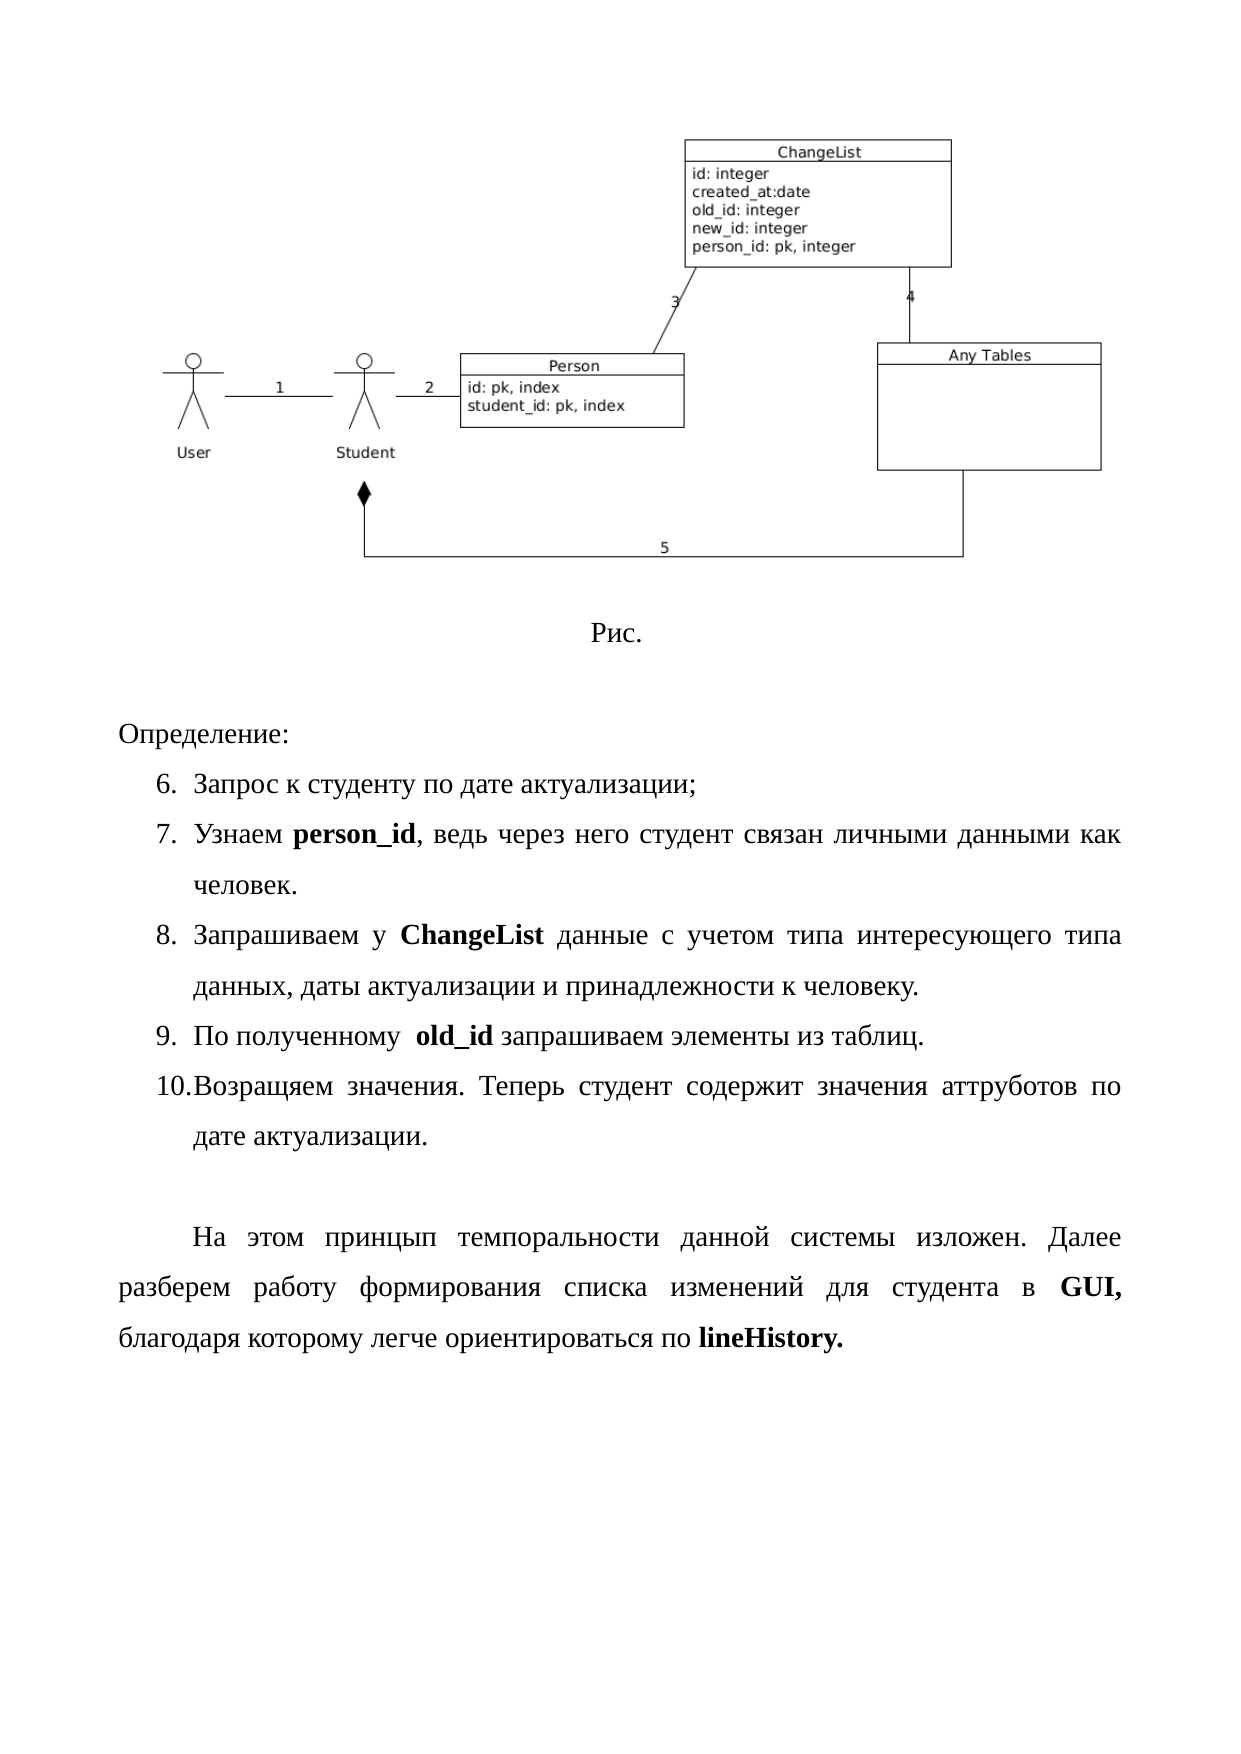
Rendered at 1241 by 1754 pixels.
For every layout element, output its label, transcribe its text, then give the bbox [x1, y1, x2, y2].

text На этом принцып темпоральности данной системы изложен. Далее разберем работу формирования списка изменений для студента в GUI, благодаря которому легче ориентироваться по lineHistory. [118, 1219, 1122, 1353]
list Запрос к студенту по дате актуализации; [156, 766, 1122, 800]
text Определение: [118, 716, 1122, 749]
list По полученному old_id запрашиваем элементы из таблиц. [156, 1018, 1122, 1051]
list Узнаем person_id, ведь через него студент связан личными данными как человек. [156, 817, 1122, 901]
text Рис. [118, 599, 1122, 649]
list Возращяем значения. Теперь студент содержит значения аттруботов по дате актуализации. [156, 1068, 1122, 1152]
picture [118, 118, 1123, 599]
list Запрашиваем у ChangeList данные с учетом типа интересующего типа данных, даты актуализации и принадлежности к человеку. [156, 917, 1122, 1001]
